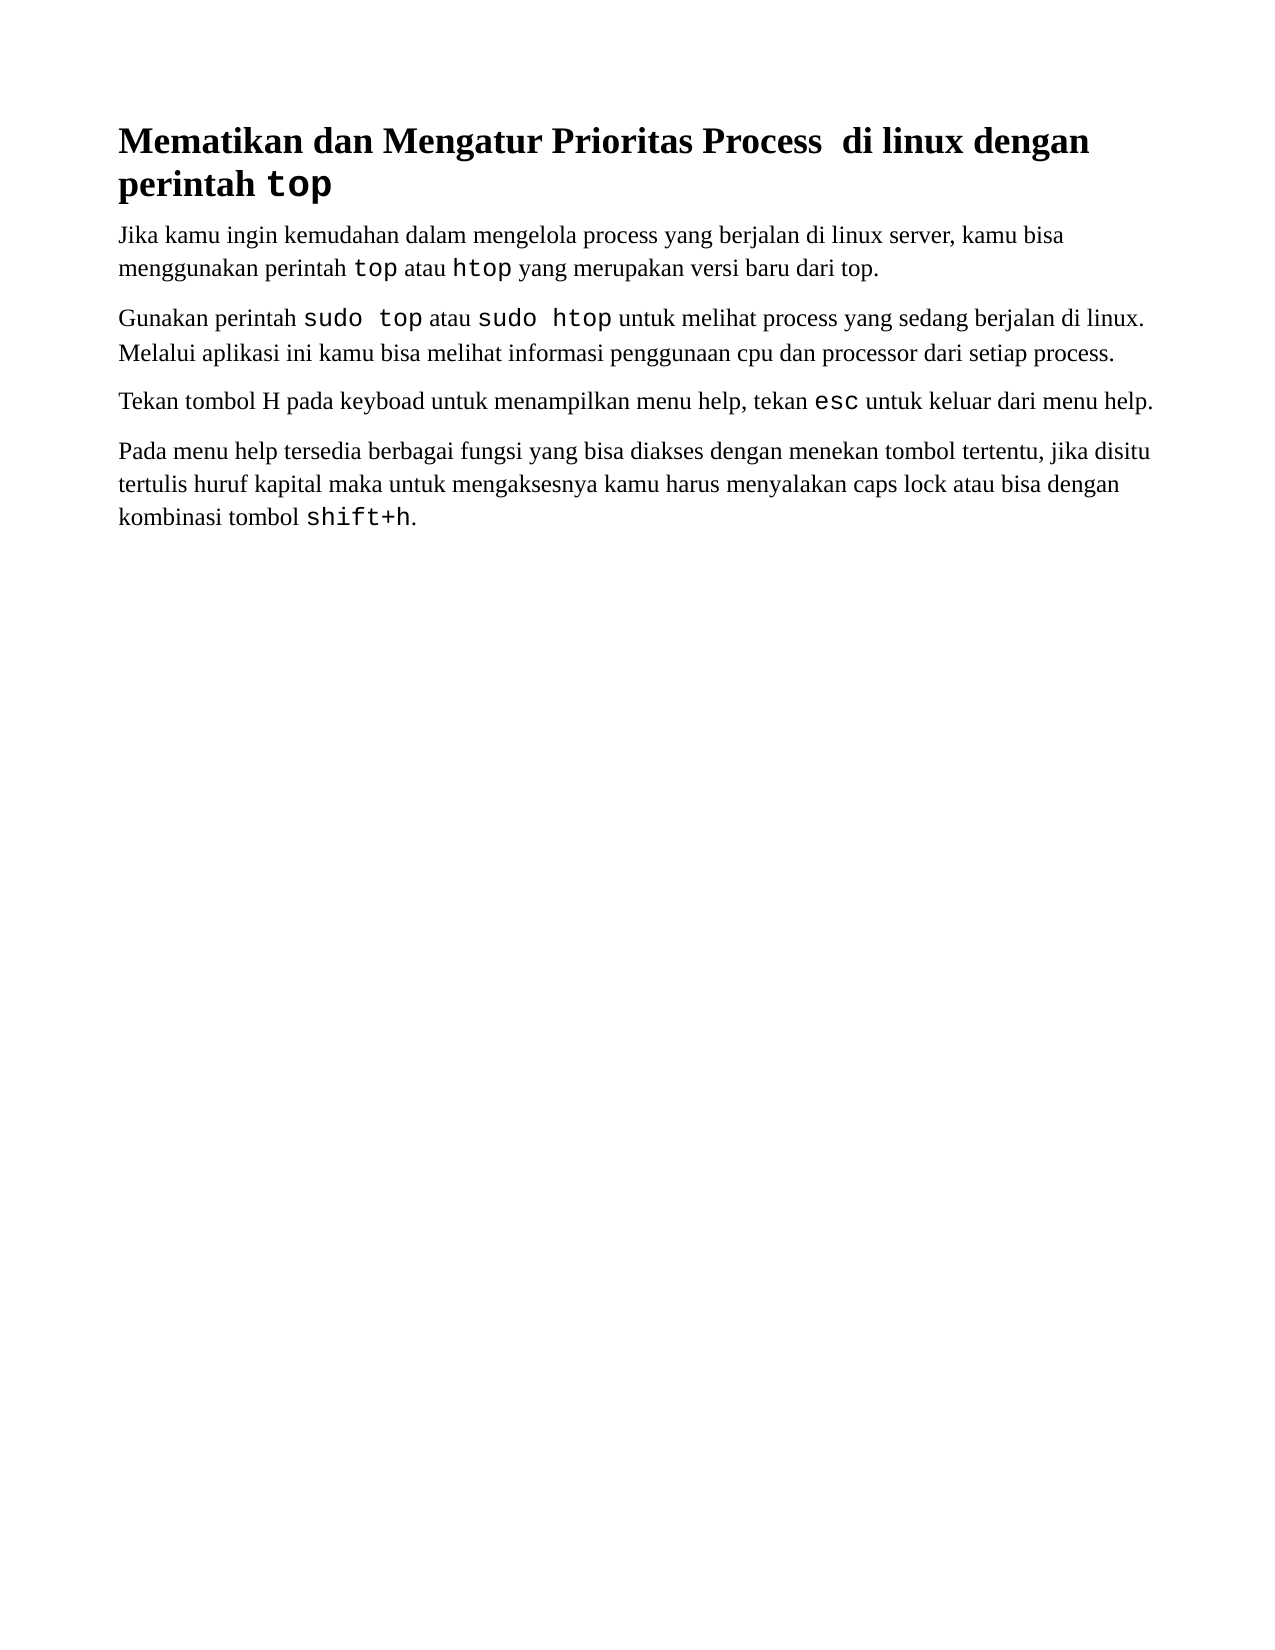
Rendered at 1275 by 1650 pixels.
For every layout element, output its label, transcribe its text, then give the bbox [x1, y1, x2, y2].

text Tekan tombol H pada keyboad untuk menampilkan menu help, tekan esc untuk keluar dari menu help. [118, 386, 1157, 417]
text Jika kamu ingin kemudahan dalam mengelola process yang berjalan di linux server, kamu bisa menggunakan perintah top atau htop yang merupakan versi baru dari top. [118, 220, 1157, 284]
subtitle Mematikan dan Mengatur Prioritas Process di linux dengan perintah top [118, 118, 1157, 207]
text Gunakan perintah sudo top atau sudo htop untuk melihat process yang sedang berjalan di linux. Melalui aplikasi ini kamu bisa melihat informasi penggunaan cpu dan processor dari setiap process. [118, 303, 1157, 367]
text Pada menu help tersedia berbagai fungsi yang bisa diakses dengan menekan tombol tertentu, jika disitu tertulis huruf kapital maka untuk mengaksesnya kamu harus menyalakan caps lock atau bisa dengan kombinasi tombol shift+h. [118, 436, 1157, 533]
